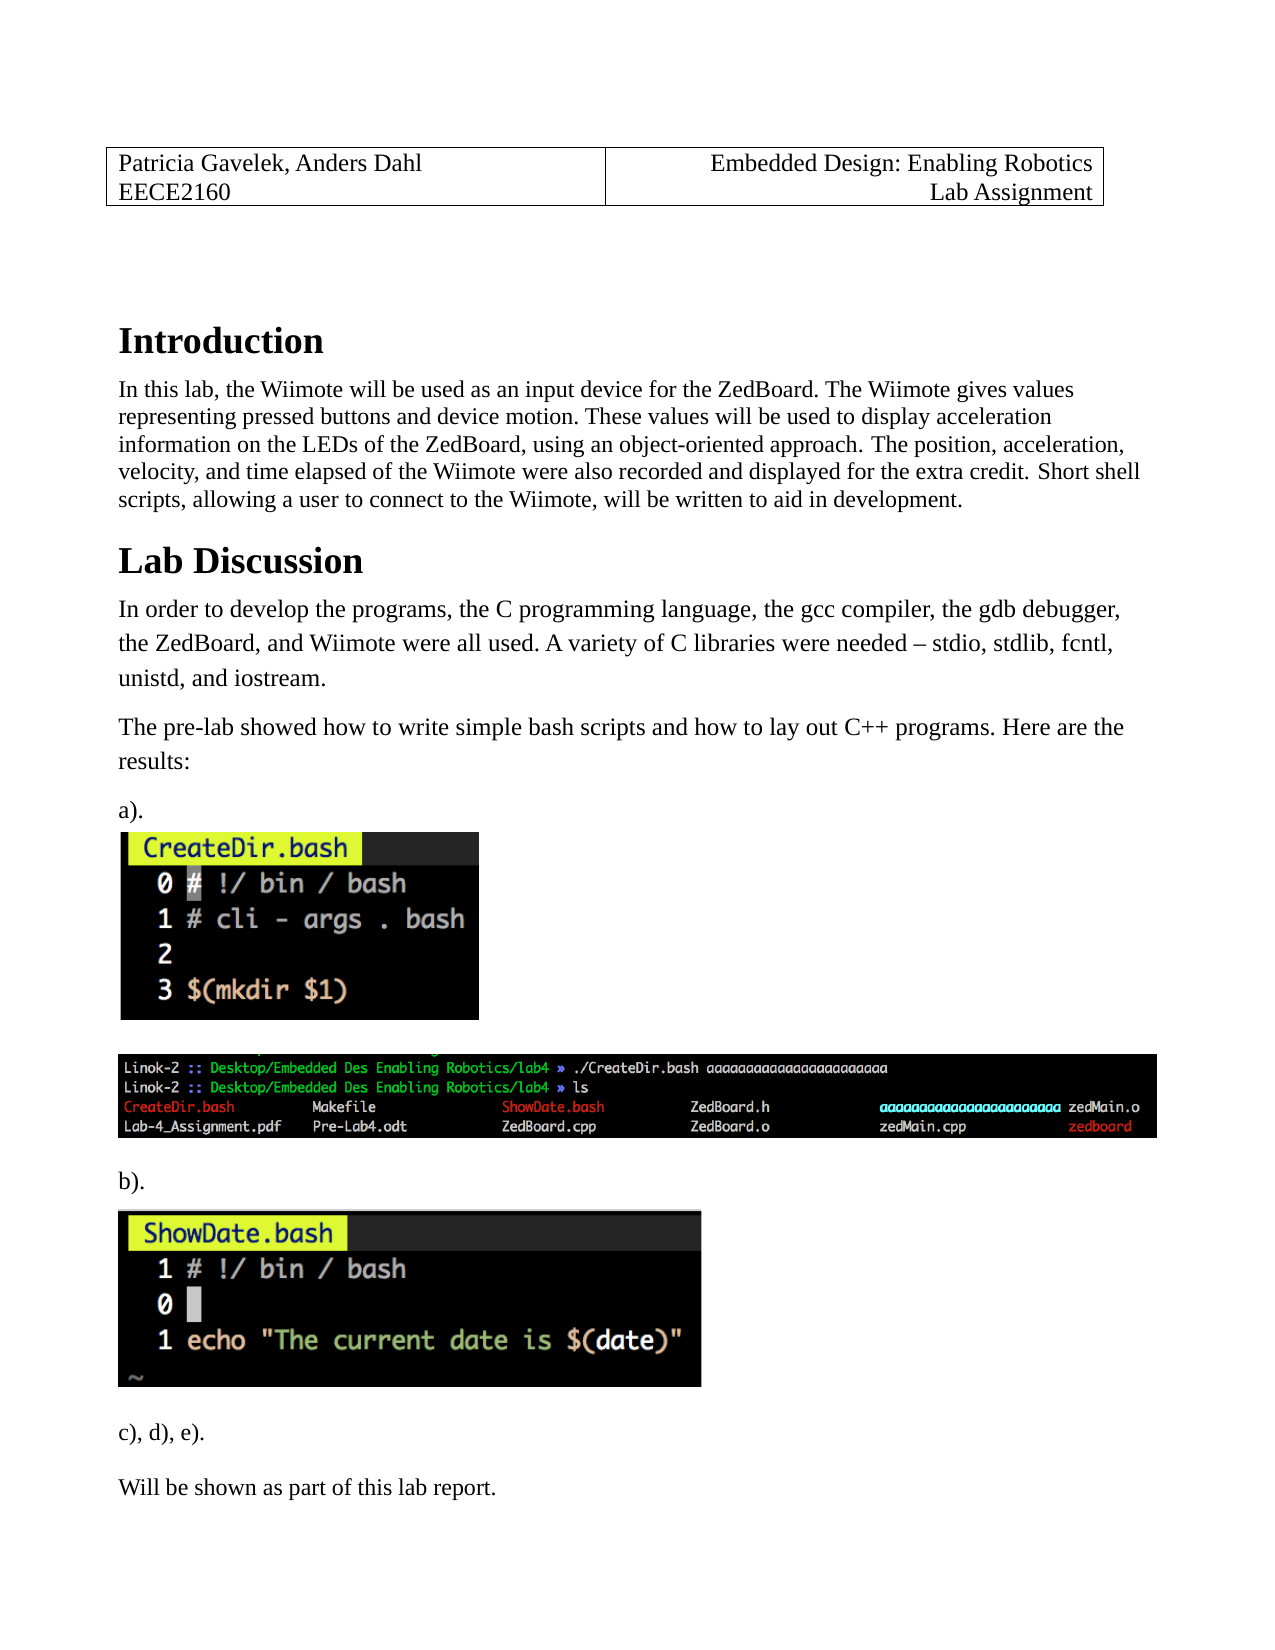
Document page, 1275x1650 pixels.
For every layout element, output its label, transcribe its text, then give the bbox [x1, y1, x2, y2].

text c), d), e). [118, 1418, 1157, 1445]
text Will be shown as part of this lab report. [118, 1473, 1157, 1501]
text The pre-lab showed how to write simple bash scripts and how to lay out C++ programs. Here are the results: [118, 712, 1157, 775]
text a). [118, 795, 1157, 824]
picture [118, 1054, 1157, 1138]
text b). [118, 1166, 1157, 1195]
picture [118, 1209, 702, 1387]
picture [120, 832, 479, 1020]
text In this lab, the Wiimote will be used as an input device for the ZedBoard. The Wiimote gives values representing pressed buttons and device motion. These values will be used to display acceleration information on the LEDs of the ZedBoard, using an object-oriented approach. The position, acceleration, velocity, and time elapsed of the Wiimote were also recorded and displayed for the extra credit. Short shell scripts, allowing a user to connect to the Wiimote, will be written to aid in development. [118, 374, 1157, 513]
subtitle Introduction [118, 318, 1157, 362]
subtitle Lab Discussion [118, 538, 1157, 581]
text In order to develop the programs, the C programming language, the gcc compiler, the gdb debugger, the ZedBoard, and Wiimote were all used. A variety of C libraries were needed – stdio, stdlib, fcntl, unistd, and iostream. [118, 594, 1157, 691]
